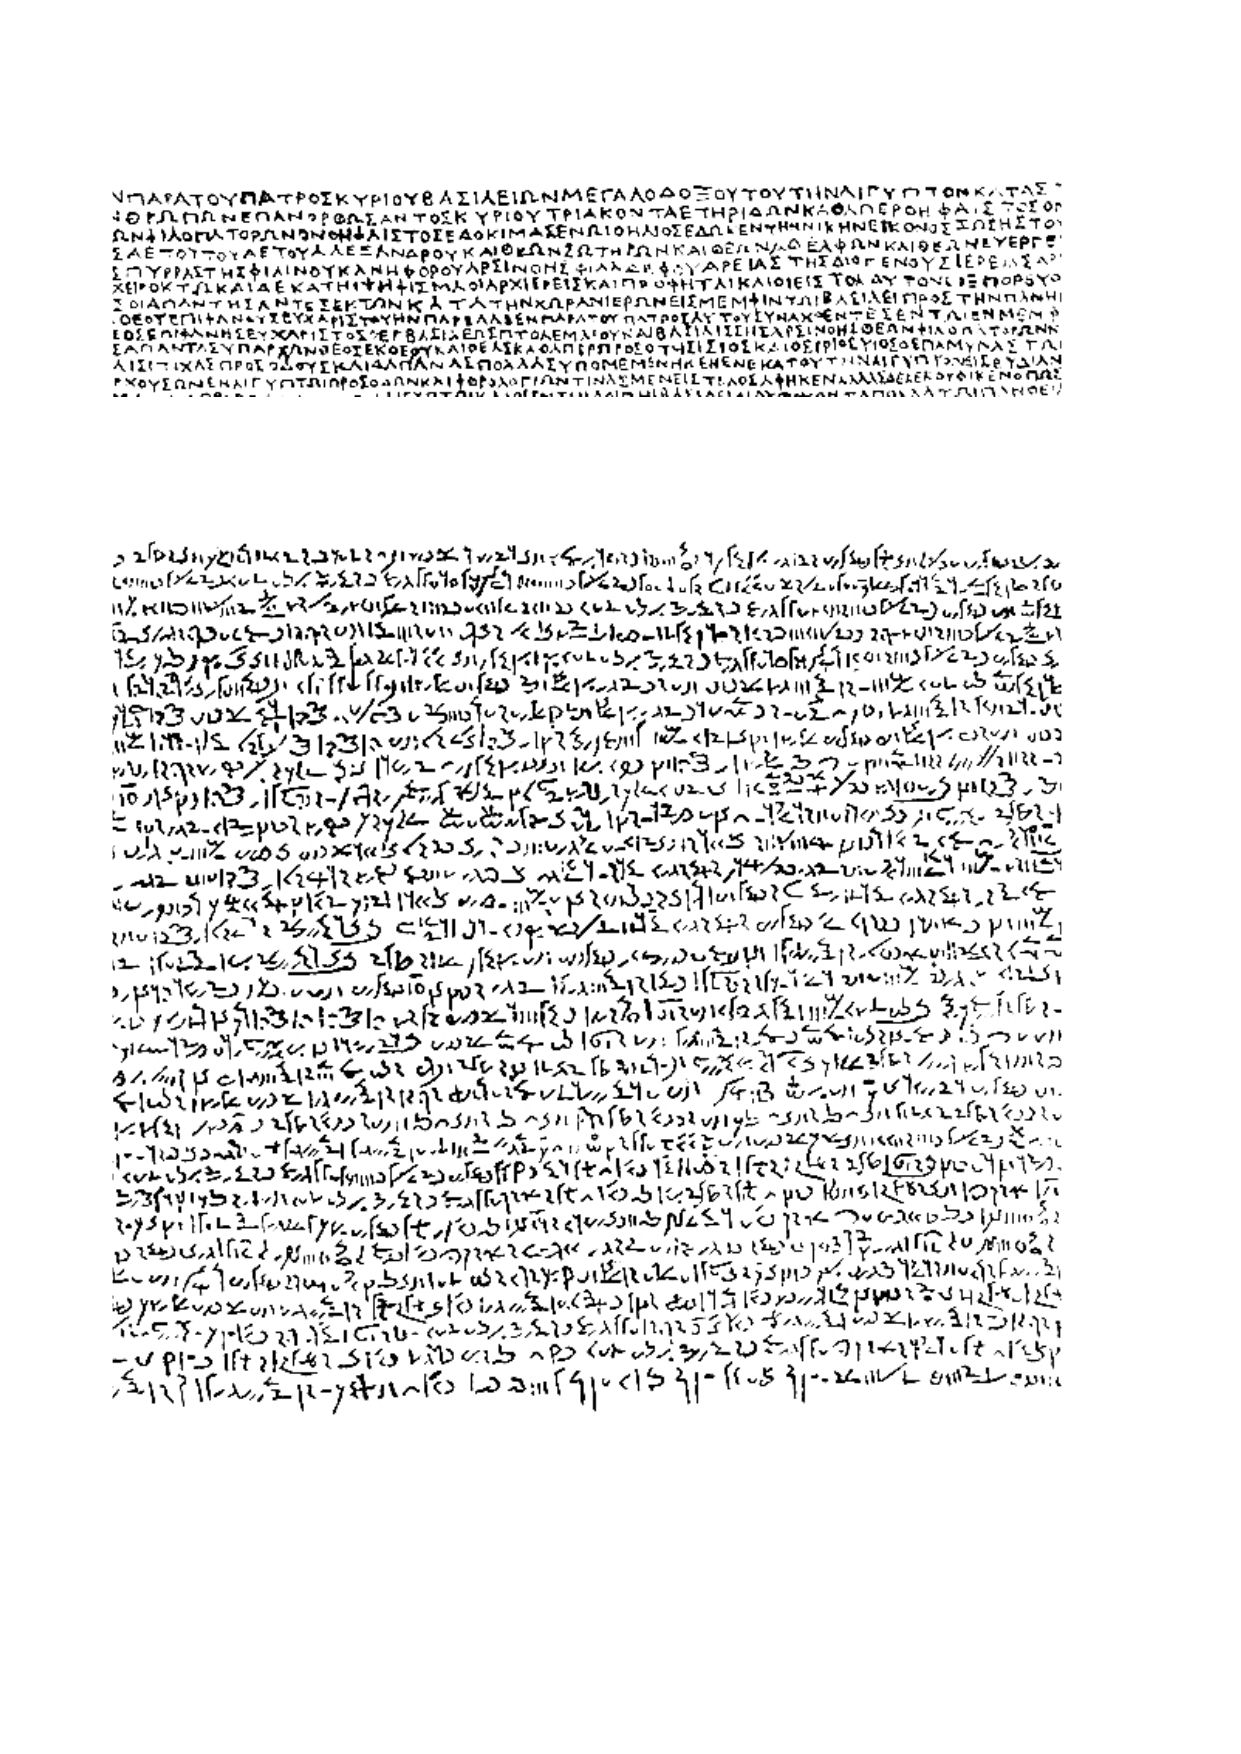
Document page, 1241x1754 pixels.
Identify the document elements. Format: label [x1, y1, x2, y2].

picture [112, 178, 1062, 397]
picture [112, 541, 1062, 1435]
